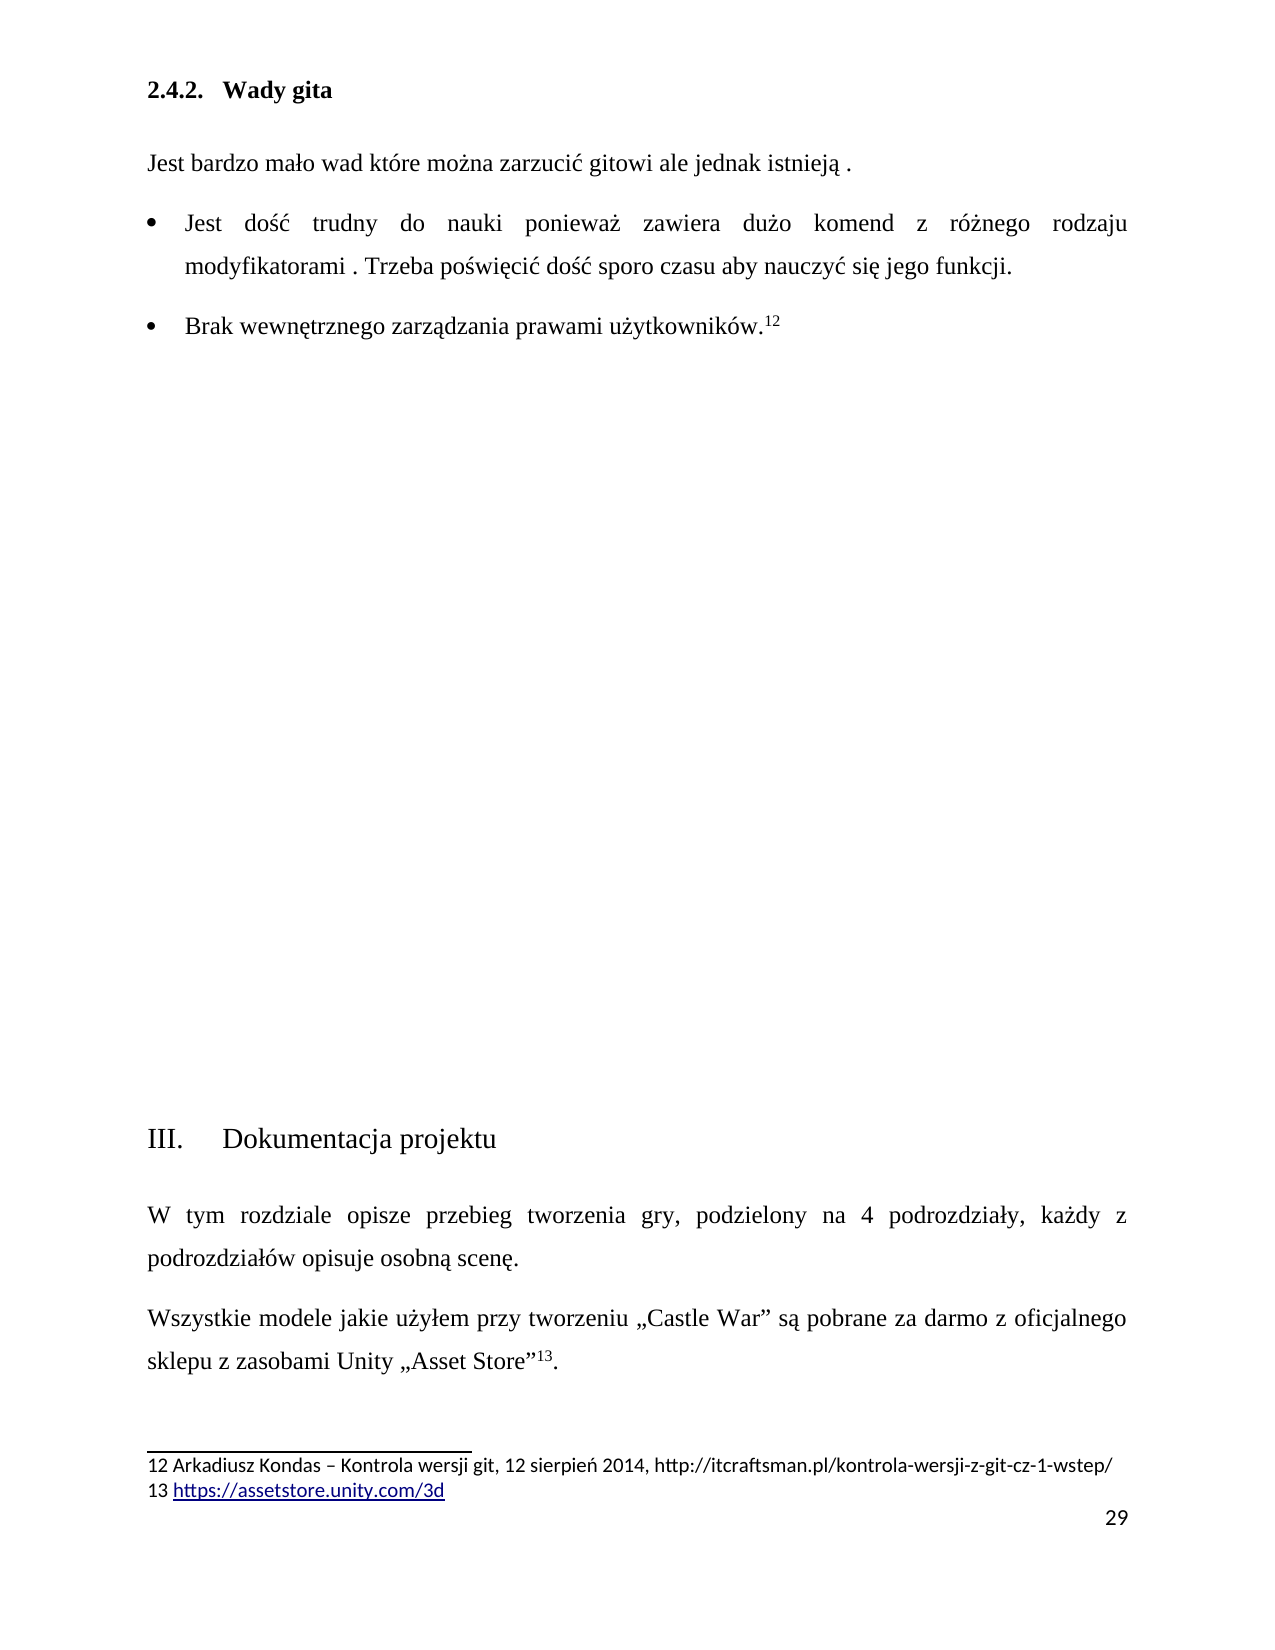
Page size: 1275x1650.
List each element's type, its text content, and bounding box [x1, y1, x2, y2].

list Brak wewnętrznego zarządzania prawami użytkowników. [147, 311, 1128, 340]
text Jest bardzo mało wad które można zarzucić gitowi ale jednak istnieją . [147, 148, 1128, 177]
text https://assetstore.unity.com/3d [147, 1478, 1128, 1503]
list Jest dość trudny do nauki ponieważ zawiera dużo komend z różnego rodzaju modyfikatorami . Trzeba poświęcić dość sporo czasu aby nauczyć się jego funkcji. [147, 208, 1128, 280]
list Dokumentacja projektu [147, 1122, 1128, 1155]
list Wady gita [147, 75, 1128, 104]
text W tym rozdziale opisze przebieg tworzenia gry, podzielony na 4 podrozdziały, każdy z podrozdziałów opisuje osobną scenę. [147, 1200, 1128, 1272]
text Wszystkie modele jakie użyłem przy tworzeniu „Castle War” są pobrane za darmo z oficjalnego sklepu z zasobami Unity „Asset Store”. [147, 1303, 1128, 1375]
list Arkadiusz Kondas – Kontrola wersji git, 12 sierpień 2014, http://itcraftsman.pl/kontrola-wersji-z-git-cz-1-wstep/ [147, 1452, 1128, 1478]
